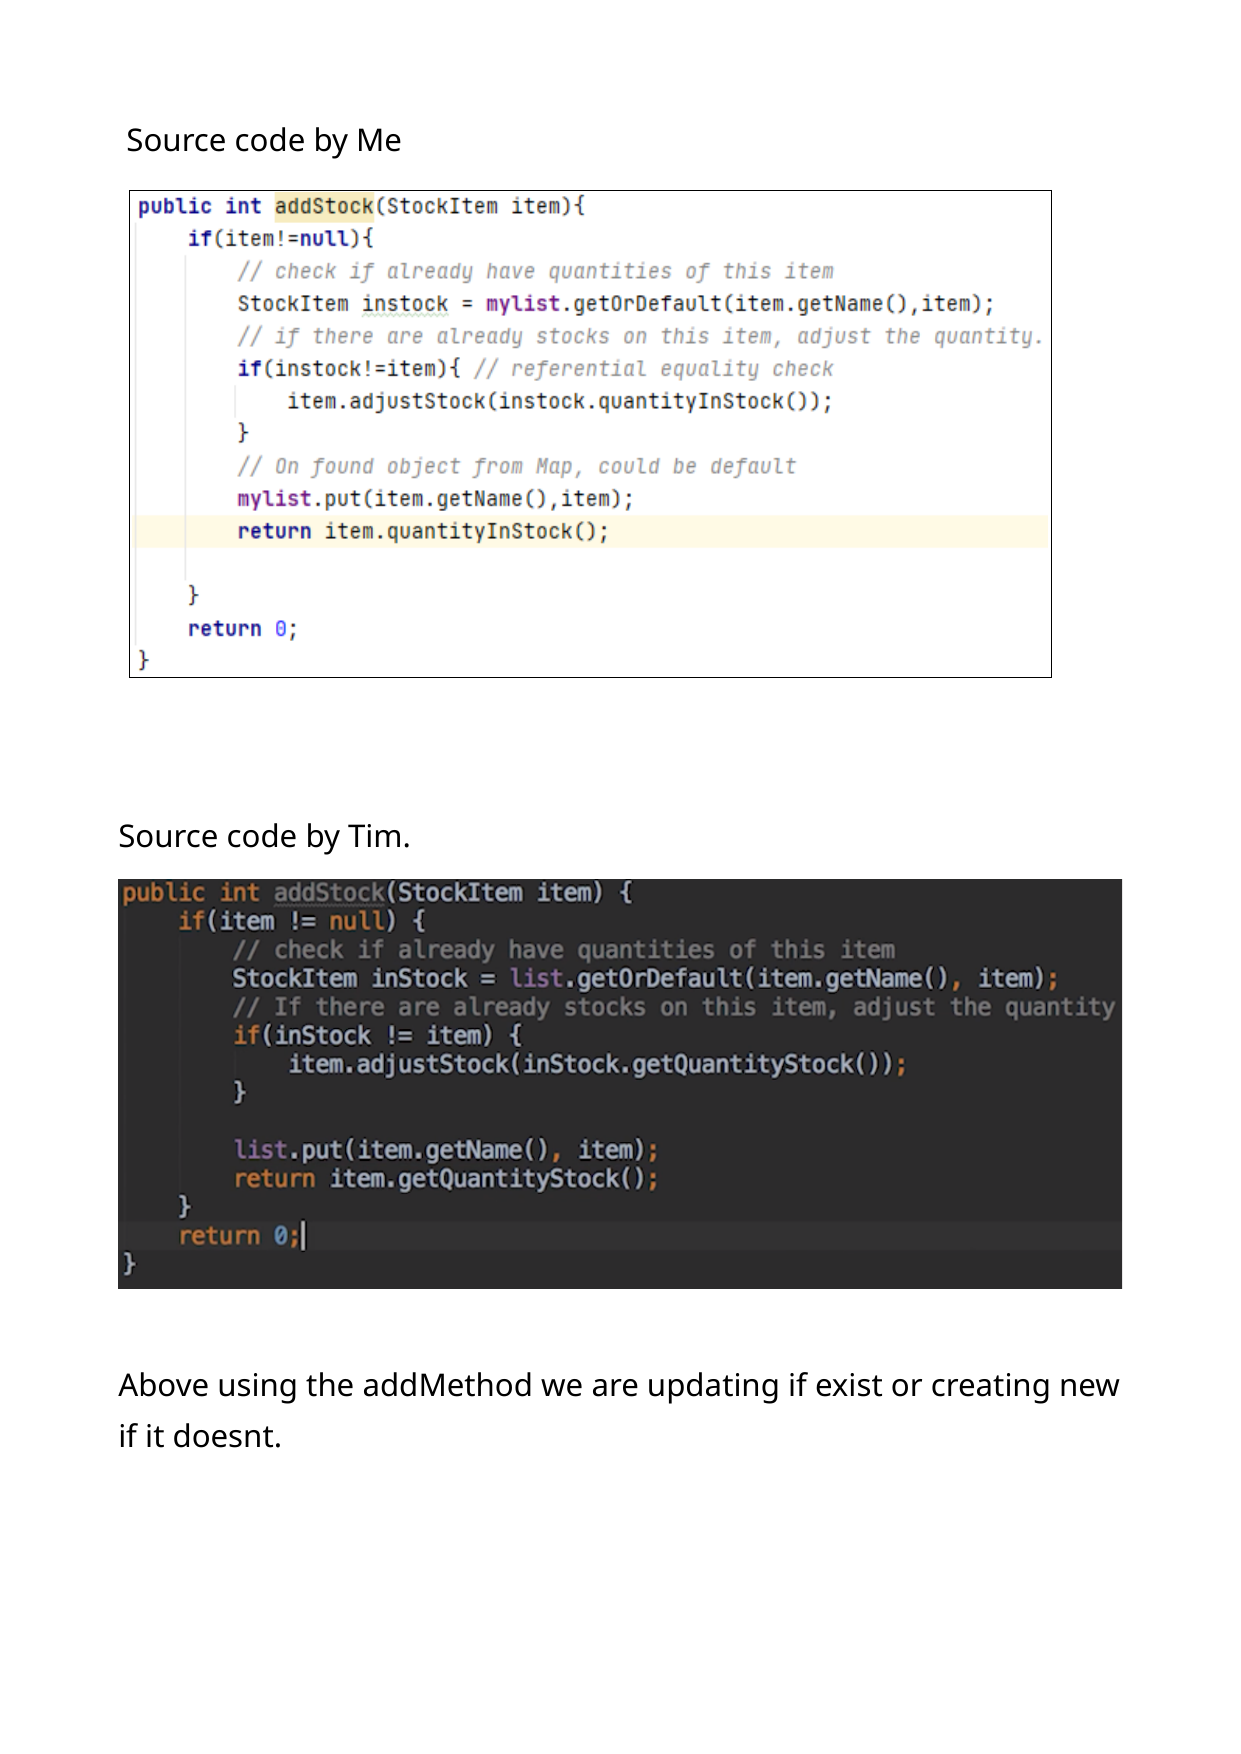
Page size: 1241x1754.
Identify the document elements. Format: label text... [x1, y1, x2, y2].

picture [118, 879, 1123, 1289]
text Above using the addMethod we are updating if exist or creating new if it doesnt. [118, 1362, 1122, 1456]
picture [132, 192, 1048, 675]
text Source code by Tim. [118, 814, 1122, 856]
text Source code by Me [118, 118, 1122, 161]
